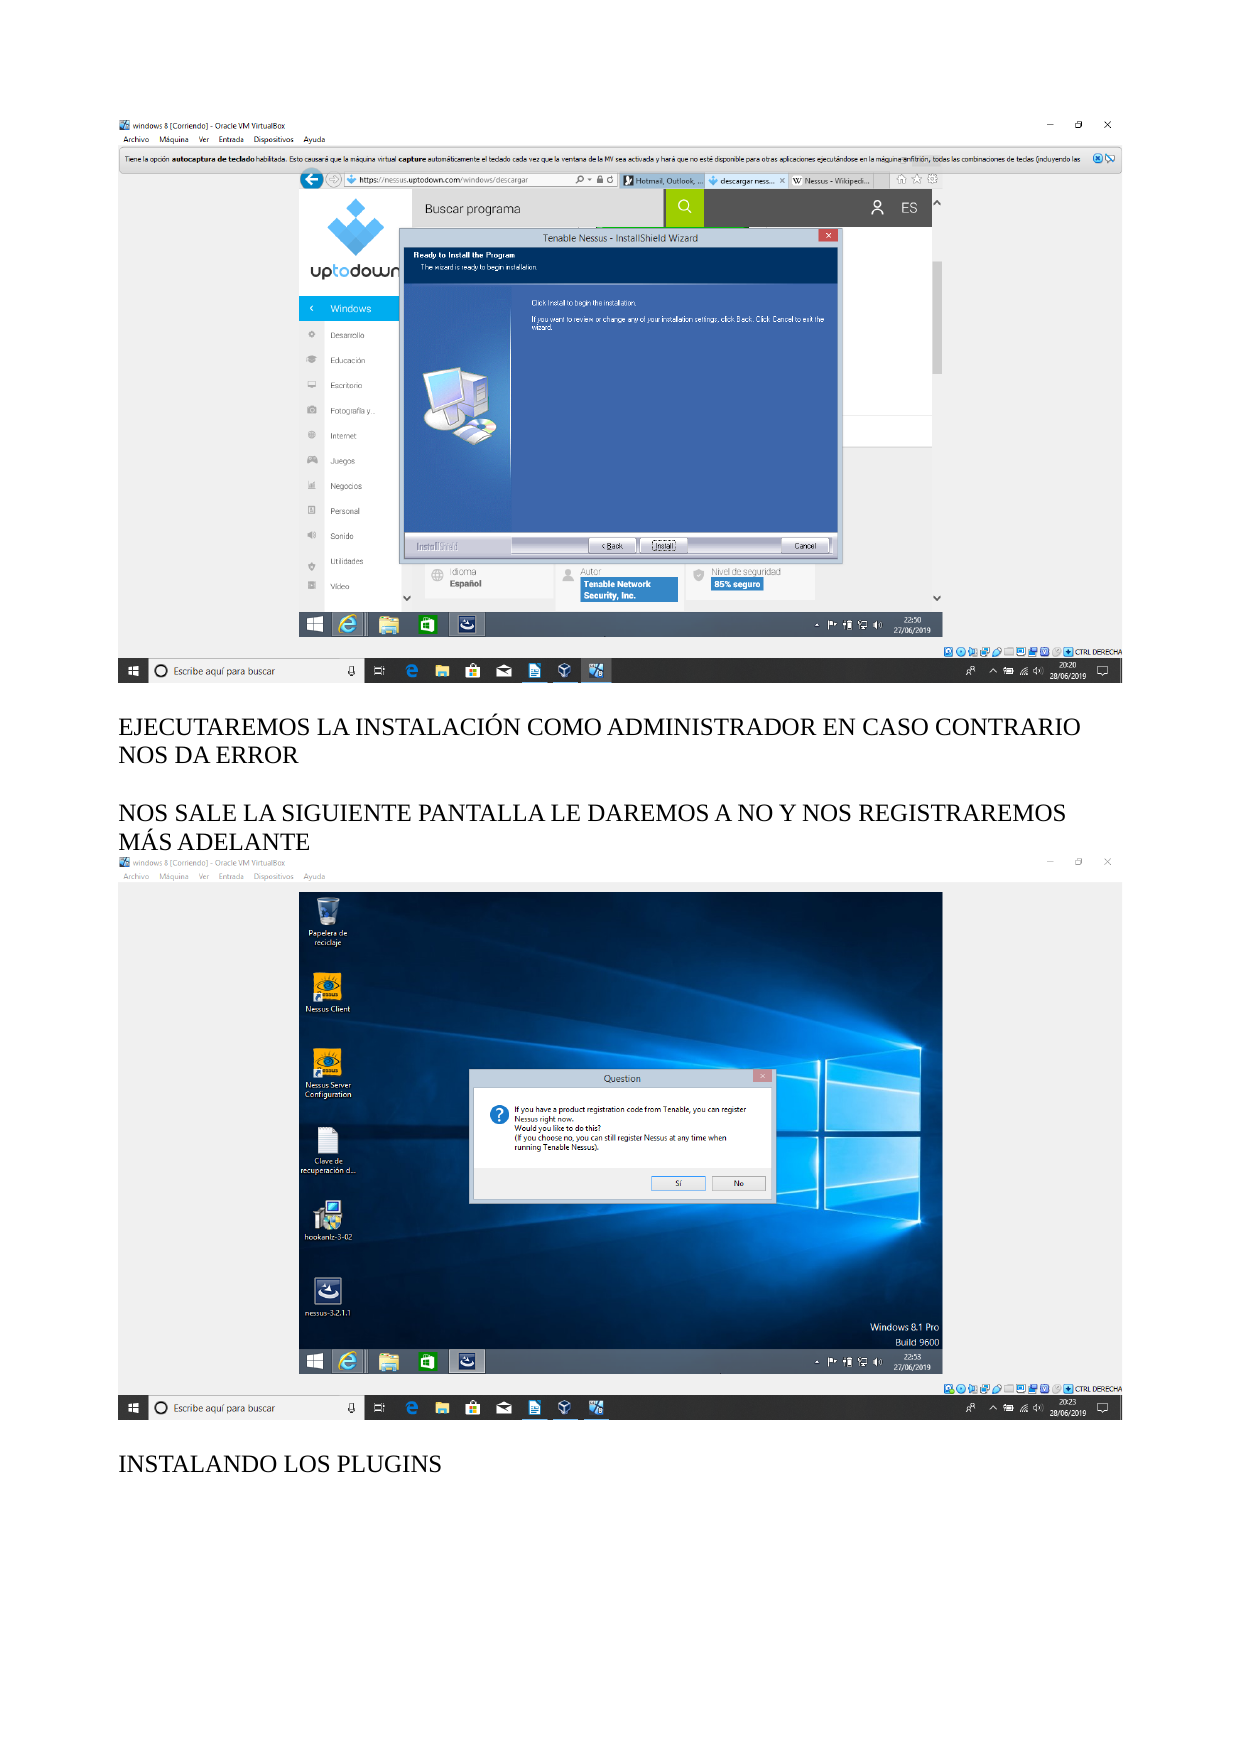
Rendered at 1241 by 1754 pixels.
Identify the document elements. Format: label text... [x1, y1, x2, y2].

text INSTALANDO LOS PLUGINS [118, 1449, 1122, 1477]
picture [118, 855, 1123, 1420]
text NOS SALE LA SIGUIENTE PANTALLA LE DAREMOS A NO Y NOS REGISTRAREMOS MÁS ADELANTE [118, 798, 1122, 855]
text EJECUTAREMOS LA INSTALACIÓN COMO ADMINISTRADOR EN CASO CONTRARIO NOS DA ERROR [118, 712, 1122, 769]
picture [118, 118, 1123, 683]
